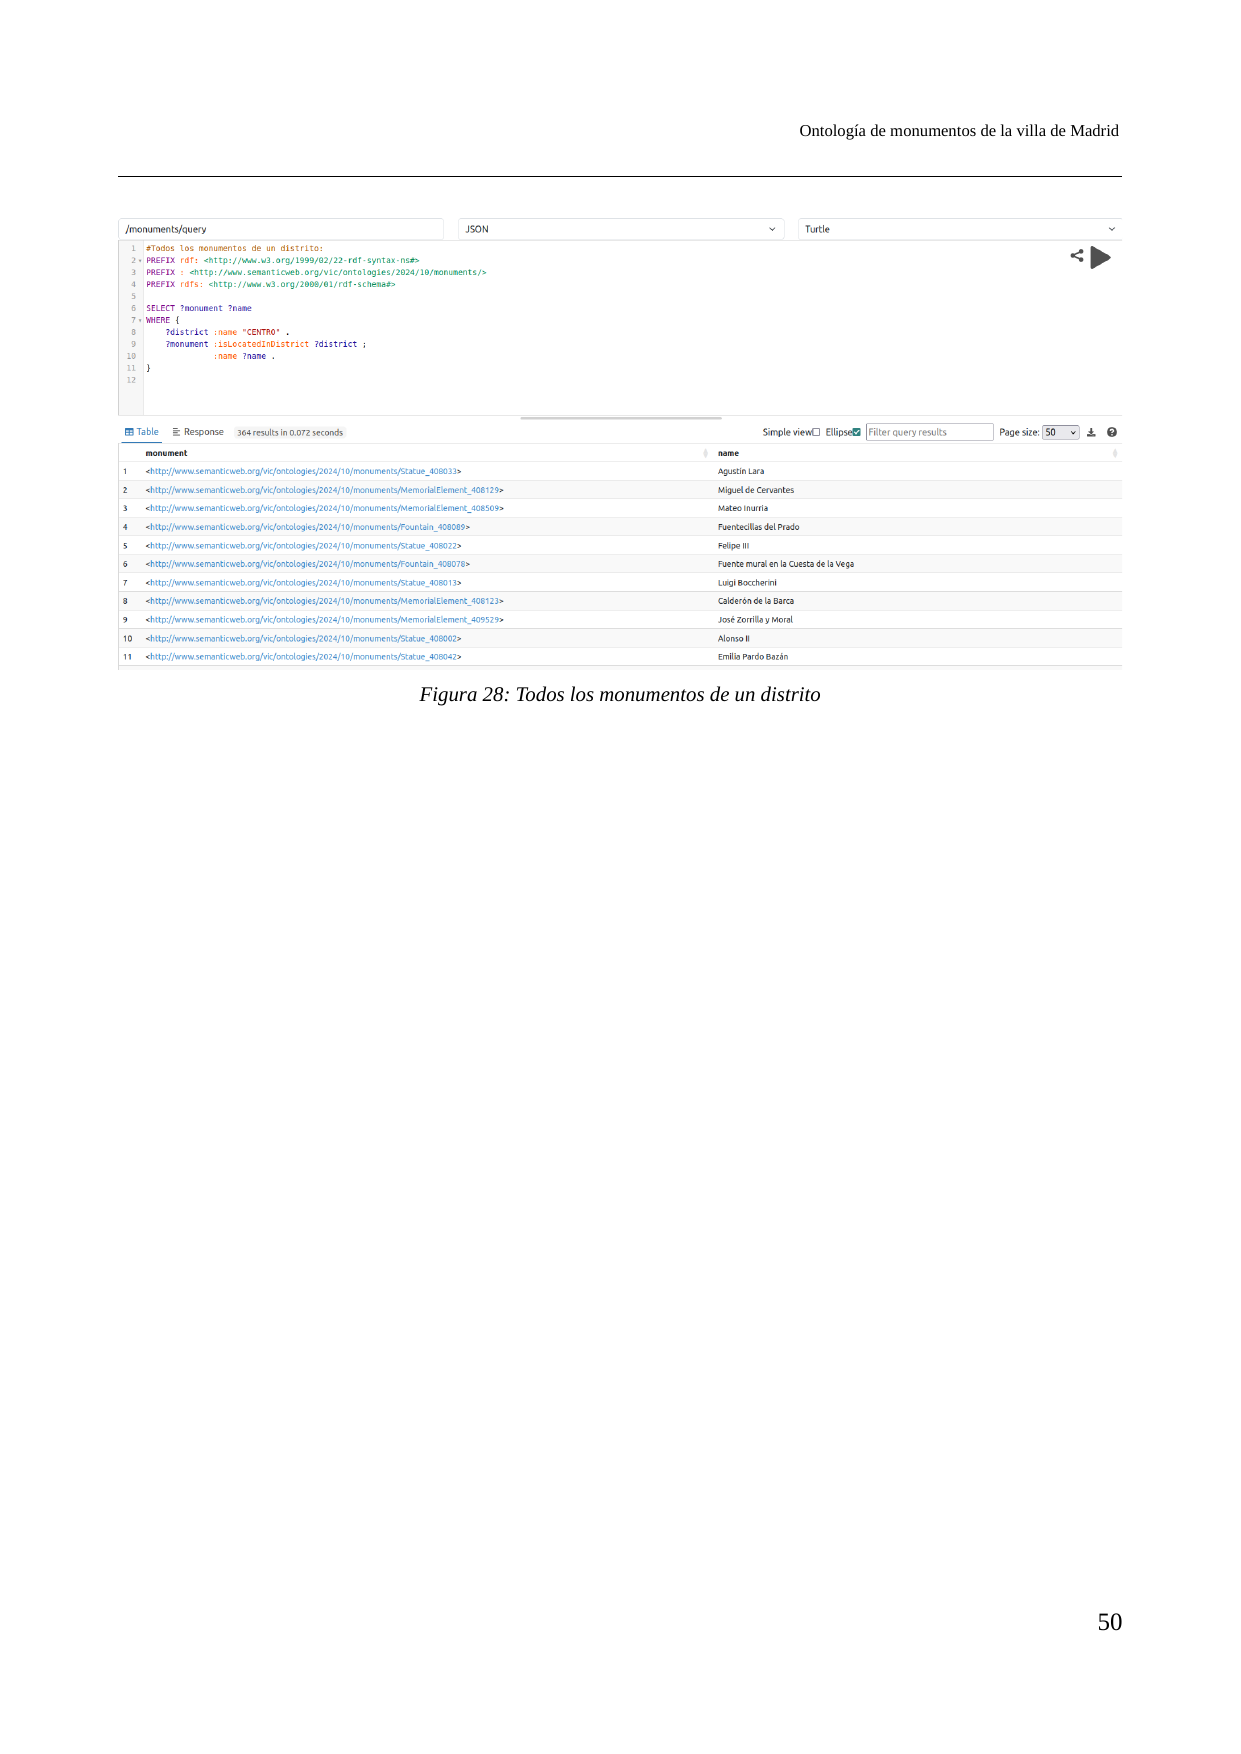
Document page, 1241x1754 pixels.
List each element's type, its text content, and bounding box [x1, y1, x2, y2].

picture [118, 218, 1123, 670]
text Figura 28: Todos los monumentos de un distrito [118, 670, 1122, 706]
